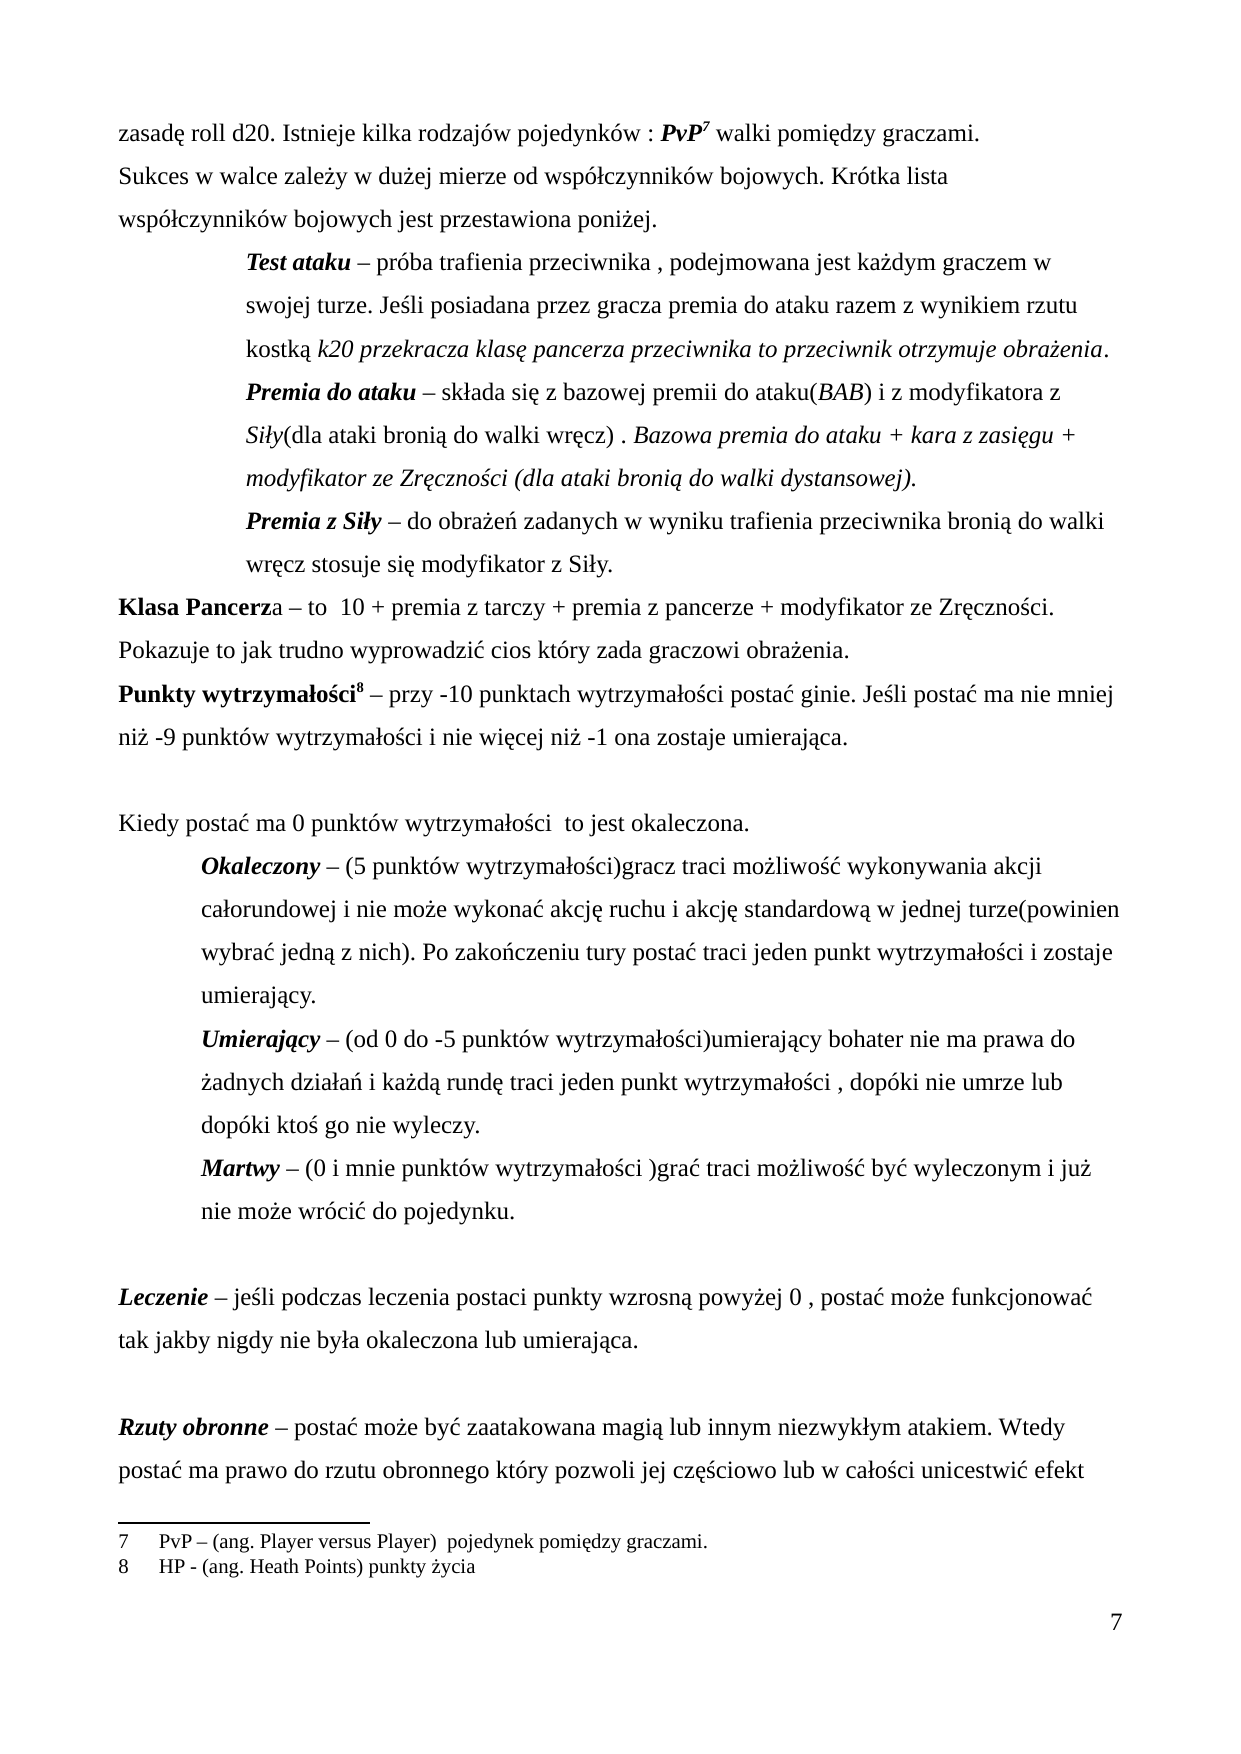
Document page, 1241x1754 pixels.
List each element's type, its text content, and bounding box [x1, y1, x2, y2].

text PvP – (ang. Player versus Player) pojedynek pomiędzy graczami. [118, 1529, 1122, 1553]
text Kiedy postać ma 0 punktów wytrzymałości to jest okaleczona. [118, 808, 1122, 837]
text Klasa Pancerza – to 10 + premia z tarczy + premia z pancerze + modyfikator ze Zręczności. Pokazuje to jak trudno wyprowadzić cios który zada graczowi obrażenia. [118, 592, 1122, 664]
text Okaleczony – (5 punktów wytrzymałości)gracz traci możliwość wykonywania akcji całorundowej i nie może wykonać akcję ruchu i akcję standardową w jednej turze(powinien wybrać jedną z nich). Po zakończeniu tury postać traci jeden punkt wytrzymałości i zostaje umierający. [201, 851, 1122, 1009]
text Rzuty obronne – postać może być zaatakowana magią lub innym niezwykłym atakiem. Wtedy postać ma prawo do rzutu obronnego który pozwoli jej częściowo lub w całości unicestwić efekt [118, 1412, 1122, 1484]
text Test ataku – próba trafienia przeciwnika , podejmowana jest każdym graczem w swojej turze. Jeśli posiadana przez gracza premia do ataku razem z wynikiem rzutu kostką k20 przekracza klasę pancerza przeciwnika to przeciwnik otrzymuje obrażenia. [246, 247, 1122, 362]
text Premia do ataku – składa się z bazowej premii do ataku(BAB) i z modyfikatora z Siły(dla ataki bronią do walki wręcz) . Bazowa premia do ataku + kara z zasięgu + modyfikator ze Zręczności (dla ataki bronią do walki dystansowej). [246, 377, 1122, 492]
text Sukces w walce zależy w dużej mierze od współczynników bojowych. Krótka lista współczynników bojowych jest przestawiona poniżej. [118, 161, 1122, 233]
text Premia z Siły – do obrażeń zadanych w wyniku trafienia przeciwnika bronią do walki wręcz stosuje się modyfikator z Siły. [246, 506, 1122, 578]
text Punkty wytrzymałości – przy -10 punktach wytrzymałości postać ginie. Jeśli postać ma nie mniej niż -9 punktów wytrzymałości i nie więcej niż -1 ona zostaje umierająca. [118, 679, 1122, 751]
text zasadę roll d20. Istnieje kilka rodzajów pojedynków : PvP walki pomiędzy graczami. [118, 118, 1122, 147]
text Leczenie – jeśli podczas leczenia postaci punkty wzrosną powyżej 0 , postać może funkcjonować tak jakby nigdy nie była okaleczona lub umierająca. [118, 1282, 1122, 1354]
text Martwy – (0 i mnie punktów wytrzymałości )grać traci możliwość być wyleczonym i już nie może wrócić do pojedynku. [201, 1153, 1122, 1225]
text Umierający – (od 0 do -5 punktów wytrzymałości)umierający bohater nie ma prawa do żadnych działań i każdą rundę traci jeden punkt wytrzymałości , dopóki nie umrze lub dopóki ktoś go nie wyleczy. [201, 1024, 1122, 1139]
text HP - (ang. Heath Points) punkty życia [118, 1553, 1122, 1578]
